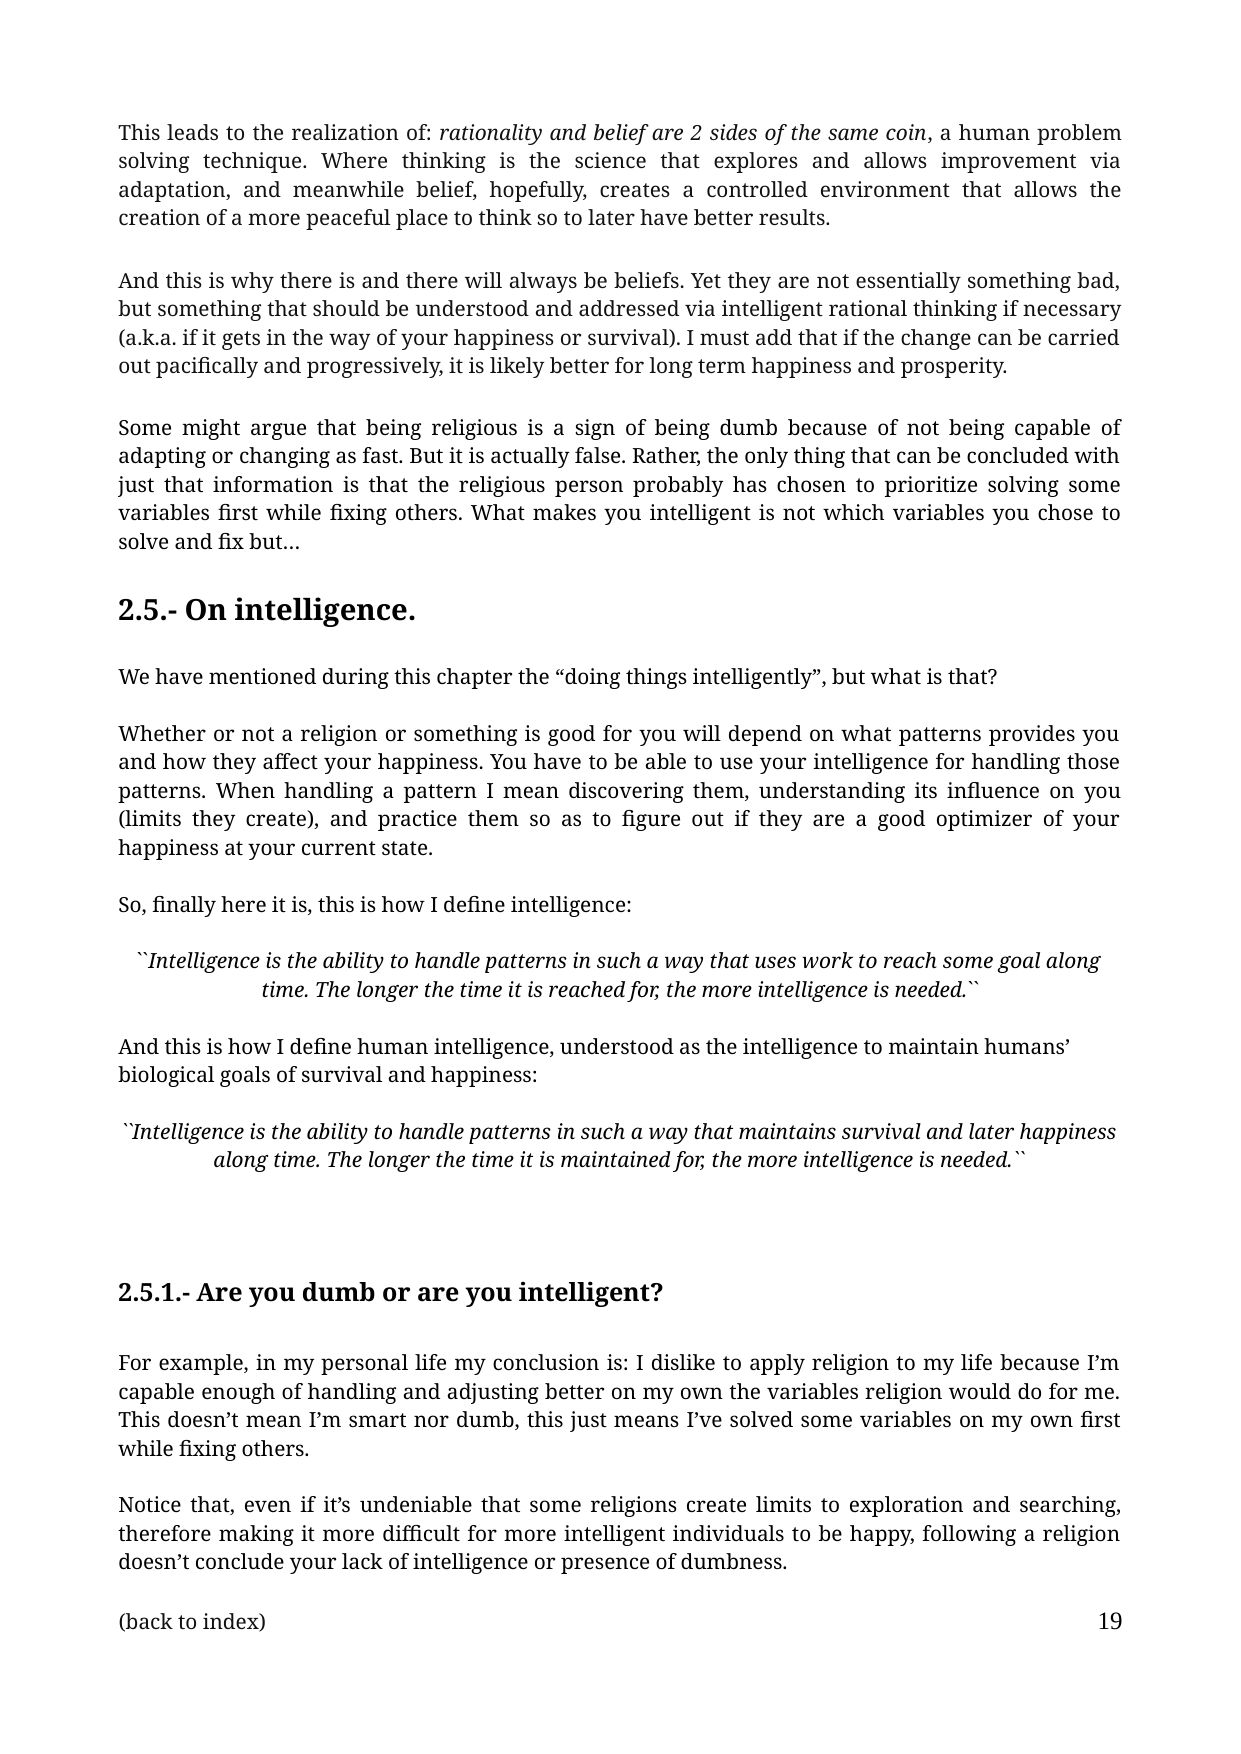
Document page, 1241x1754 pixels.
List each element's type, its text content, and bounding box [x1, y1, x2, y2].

text So, finally here it is, this is how I define intelligence: [118, 890, 1122, 918]
text ``Intelligence is the ability to handle patterns in such a way that maintains survival and later happiness along time. The longer the time it is maintained for, the more intelligence is needed.`` [118, 1117, 1122, 1174]
text ``Intelligence is the ability to handle patterns in such a way that uses work to reach some goal along time. The longer the time it is reached for, the more intelligence is needed.`` [118, 947, 1122, 1003]
text Whether or not a religion or something is good for you will depend on what patterns provides you and how they affect your happiness. You have to be able to use your intelligence for handling those patterns. When handling a pattern I mean discovering them, understanding its influence on you (limits they create), and practice them so as to figure out if they are a good optimizer of your happiness at your current state. [118, 719, 1122, 861]
text And this is why there is and there will always be beliefs. Yet they are not essentially something bad, but something that should be understood and addressed via intelligent rational thinking if necessary (a.k.a. if it gets in the way of your happiness or survival). I must add that if the change can be carried out pacifically and progressively, it is likely better for long term happiness and prosperity. [118, 266, 1122, 380]
text We have mentioned during this chapter the “doing things intelligently”, but what is that? [118, 662, 1122, 691]
text And this is how I define human intelligence, understood as the intelligence to maintain humans’ biological goals of survival and happiness: [118, 1032, 1122, 1089]
text Notice that, even if it’s undeniable that some religions create limits to exploration and searching, therefore making it more difficult for more intelligent individuals to be happy, following a religion doesn’t conclude your lack of intelligence or presence of dumbness. [118, 1491, 1122, 1576]
text 2.5.- On intelligence. [118, 589, 1122, 629]
text 2.5.1.- Are you dumb or are you intelligent? [118, 1275, 1122, 1309]
text This leads to the realization of: rationality and belief are 2 sides of the same coin, a human problem solving technique. Where thinking is the science that explores and allows improvement via adaptation, and meanwhile belief, hopefully, creates a controlled environment that allows the creation of a more peaceful place to think so to later have better results. [118, 118, 1122, 232]
text For example, in my personal life my conclusion is: I dislike to apply religion to my life because I’m capable enough of handling and adjusting better on my own the variables religion would do for me. This doesn’t mean I’m smart nor dumb, this just means I’ve solved some variables on my own first while fixing others. [118, 1348, 1122, 1462]
text Some might argue that being religious is a sign of being dumb because of not being capable of adapting or changing as fast. But it is actually false. Rather, the only thing that can be concluded with just that information is that the religious person probably has chosen to prioritize solving some variables first while fixing others. What makes you intelligent is not which variables you chose to solve and fix but… [118, 413, 1122, 555]
